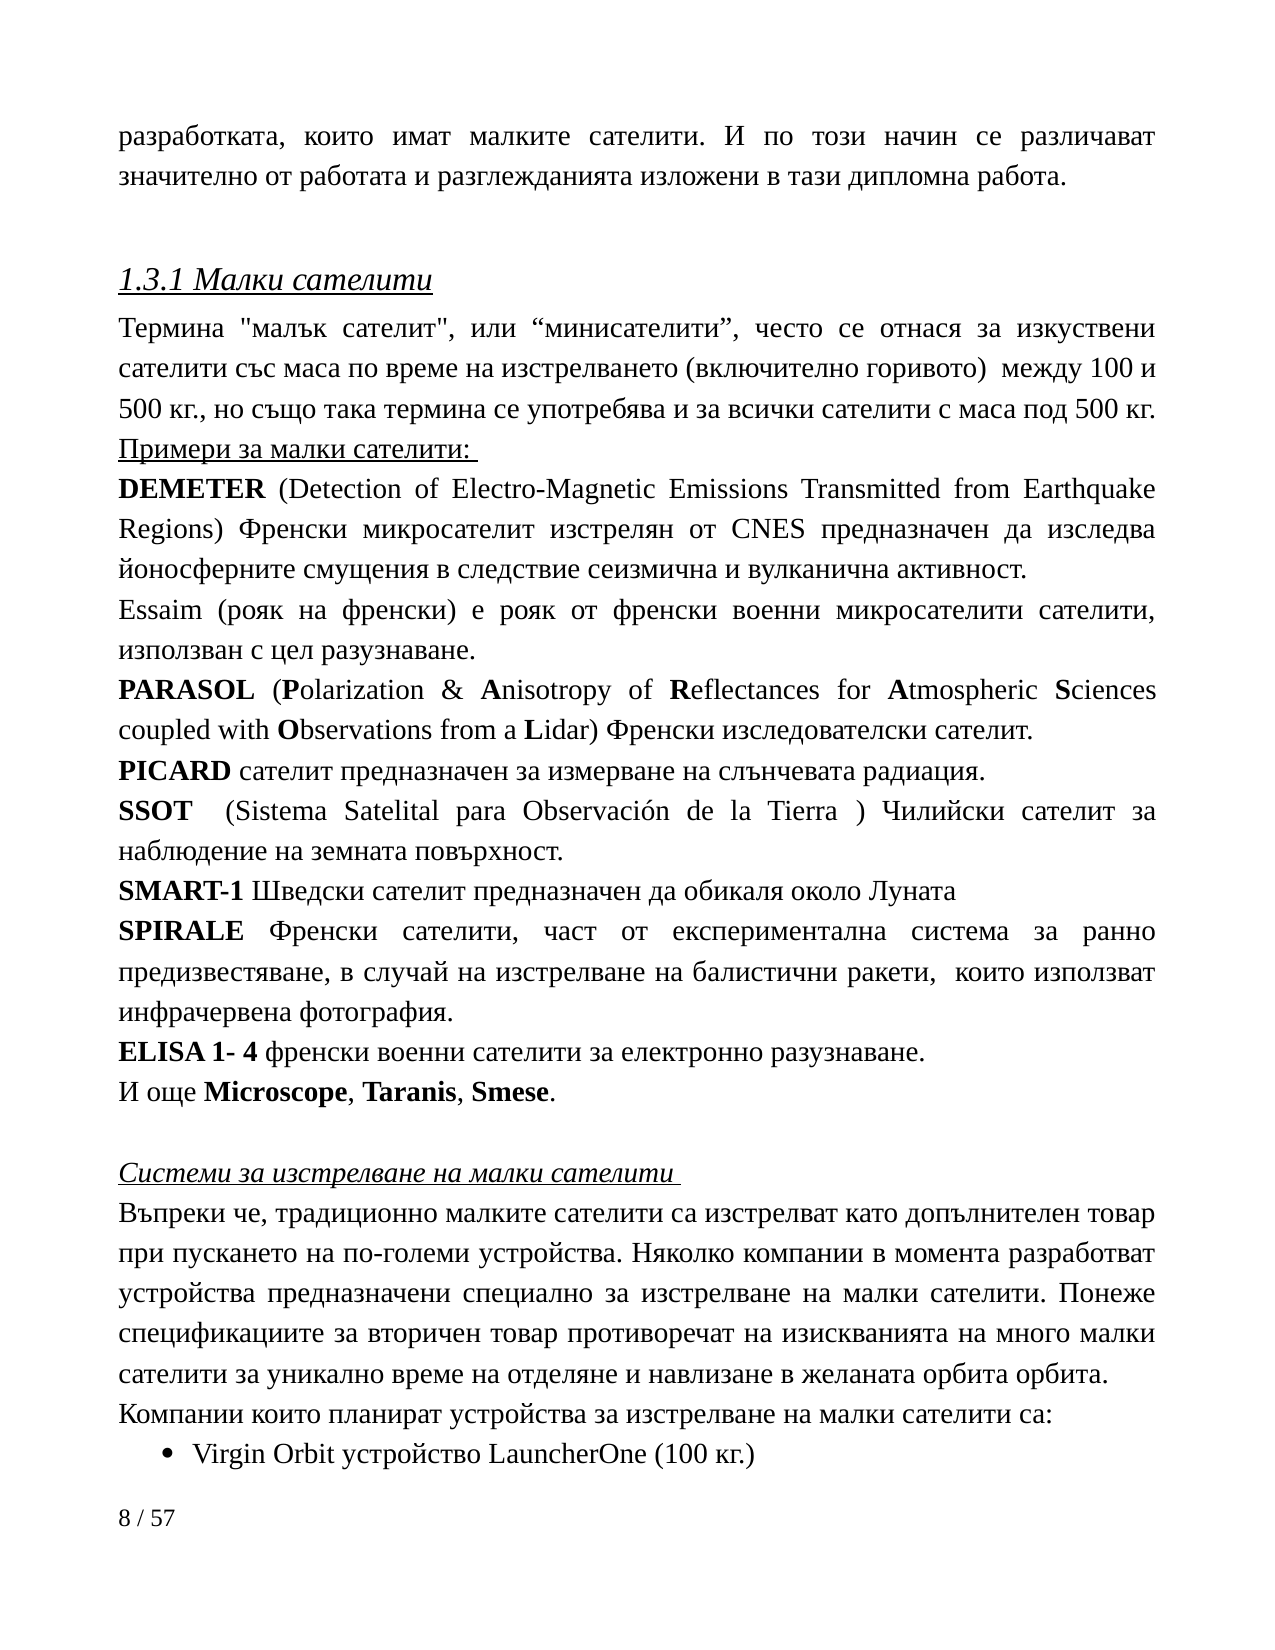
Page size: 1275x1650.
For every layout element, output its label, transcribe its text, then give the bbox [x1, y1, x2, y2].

text ELISA 1- 4 френски военни сателити за електронно разузнаване. [118, 1034, 1157, 1068]
text SSOT (Sistema Satelital para Observación de la Tierra ) Чилийски сателит за наблюдение на земната повърхност. [118, 793, 1157, 867]
text PICARD сателит предназначен за измерване на слънчевата радиация. [118, 753, 1157, 786]
text Термина "малък сателит", или “минисателити”, често се отнася за изкуствени сателити със маса по време на изстрелването (включително горивото) между 100 и 500 кг., но също така термина се употребява и за всички сателити с маса под 500 кг. [118, 310, 1157, 424]
list Virgin Orbit устройство LauncherOne (100 кг.) [162, 1436, 1157, 1470]
text SMART-1 Шведски сателит предназначен да обикаля около Луната [118, 873, 1157, 907]
text Въпреки че, традиционно малките сателити са изстрелват като допълнителен товар при пускането на по-големи устройства. Няколко компании в момента разработват устройства предназначени специално за изстрелване на малки сателити. Понеже спецификациите за вторичен товар противоречат на изискванията на много малки сателити за уникално време на отделяне и навлизане в желаната орбита орбита. [118, 1195, 1157, 1389]
subtitle 1.3.1 Малки сателити [118, 259, 1157, 298]
text Примери за малки сателити: [118, 431, 1157, 464]
text PARASOL (Polarization & Anisotropy of Reflectances for Atmospheric Sciences coupled with Observations from a Lidar) Френски изследователски сателит. [118, 672, 1157, 746]
text И още Microscope, Taranis, Smese. [118, 1074, 1157, 1108]
text SPIRALE Френски сателити, част от експериментална система за ранно предизвестяване, в случай на изстрелване на балистични ракети, които използват инфрачервена фотография. [118, 913, 1157, 1027]
text разработката, които имат малките сателити. И по този начин се различават значително от работата и разглежданията изложени в тази дипломна работа. [118, 118, 1157, 192]
text DEMETER (Detection of Electro-Magnetic Emissions Transmitted from Earthquake Regions) Френски микросателит изстрелян от CNES предназначен да изследва йоносферните смущения в следствие сеизмична и вулканична активност. [118, 471, 1157, 585]
text Essaim (рояк на френски) е рояк от френски военни микросателити сателити, използван с цел разузнаване. [118, 592, 1157, 666]
text Компании които планират устройства за изстрелване на малки сателити са: [118, 1396, 1157, 1429]
text Системи за изстрелване на малки сателити [118, 1155, 1157, 1188]
